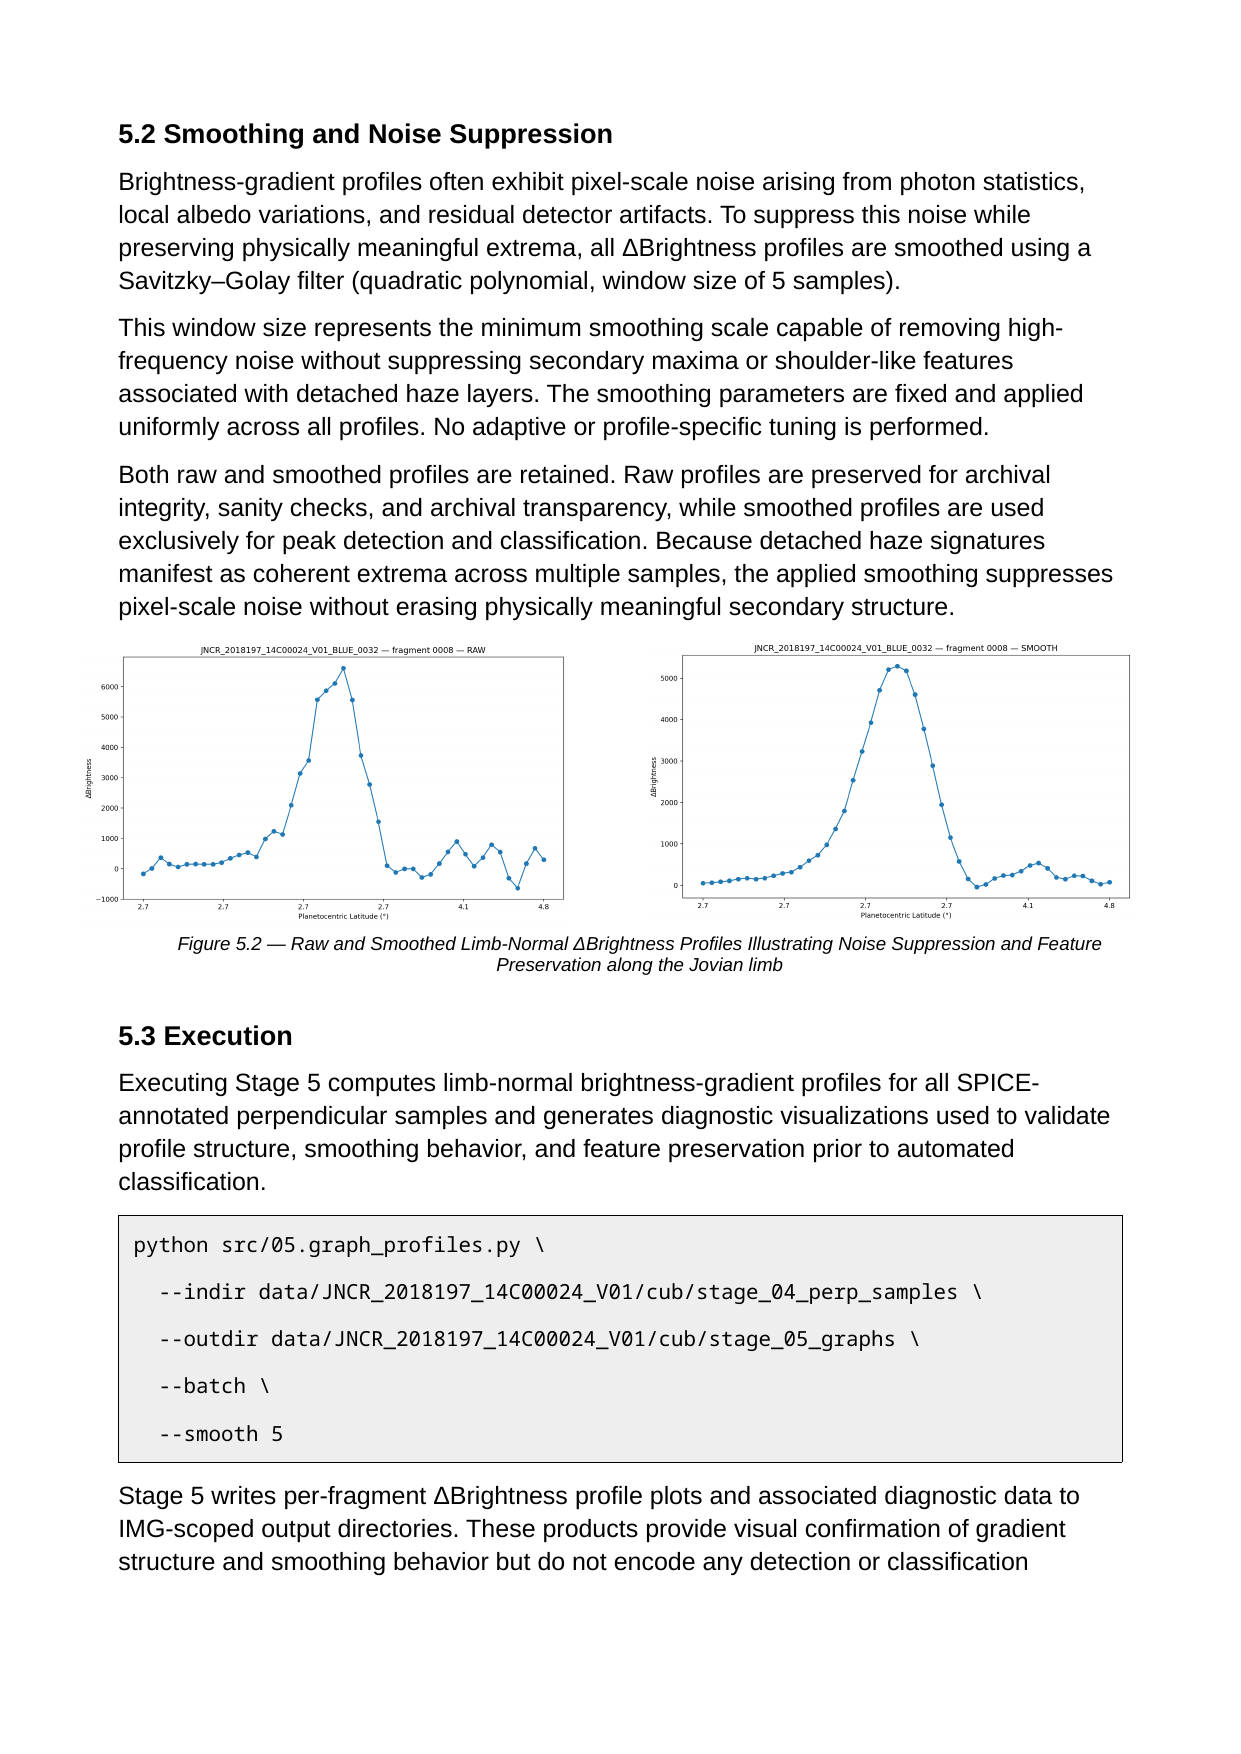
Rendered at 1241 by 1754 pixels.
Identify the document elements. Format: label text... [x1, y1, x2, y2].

text This window size represents the minimum smoothing scale capable of removing high-frequency noise without suppressing secondary maxima or shoulder-like features associated with detached haze layers. The smoothing parameters are fixed and applied uniformly across all profiles. No adaptive or profile-specific tuning is performed. [118, 313, 1122, 441]
text --smooth 5 [119, 1403, 1122, 1462]
picture [643, 638, 1137, 926]
text --batch \ [119, 1356, 1122, 1400]
text Brightness-gradient profiles often exhibit pixel-scale noise arising from photon statistics, local albedo variations, and residual detector artifacts. To suppress this noise while preserving physically meaningful extrema, all ΔBrightness profiles are smoothed using a Savitzky–Golay filter (quadratic polynomial, window size of 5 samples). [118, 167, 1122, 294]
text Stage 5 writes per-fragment ΔBrightness profile plots and associated diagnostic data to IMG-scoped output directories. These products provide visual confirmation of gradient structure and smoothing behavior but do not encode any detection or classification [118, 1481, 1122, 1576]
text Both raw and smoothed profiles are retained. Raw profiles are preserved for archival integrity, sanity checks, and archival transparency, while smoothed profiles are used exclusively for peak detection and classification. Because detached haze signatures manifest as coherent extrema across multiple samples, the applied smoothing suppresses pixel-scale noise without erasing physically meaningful secondary structure. [118, 460, 1122, 621]
subtitle 5.3 Execution [118, 1020, 1122, 1051]
text --indir data/JNCR_2018197_14C00024_V01/cub/stage_04_perp_samples \ [119, 1262, 1122, 1306]
picture [78, 640, 570, 927]
text Executing Stage 5 computes limb-normal brightness-gradient profiles for all SPICE-annotated perpendicular samples and generates diagnostic visualizations used to validate profile structure, smoothing behavior, and feature preservation prior to automated classification. [118, 1068, 1122, 1196]
text --outdir data/JNCR_2018197_14C00024_V01/cub/stage_05_graphs \ [119, 1309, 1122, 1353]
subtitle 5.2 Smoothing and Noise Suppression [118, 118, 1122, 149]
text python src/05.graph_profiles.py \ [119, 1216, 1122, 1258]
